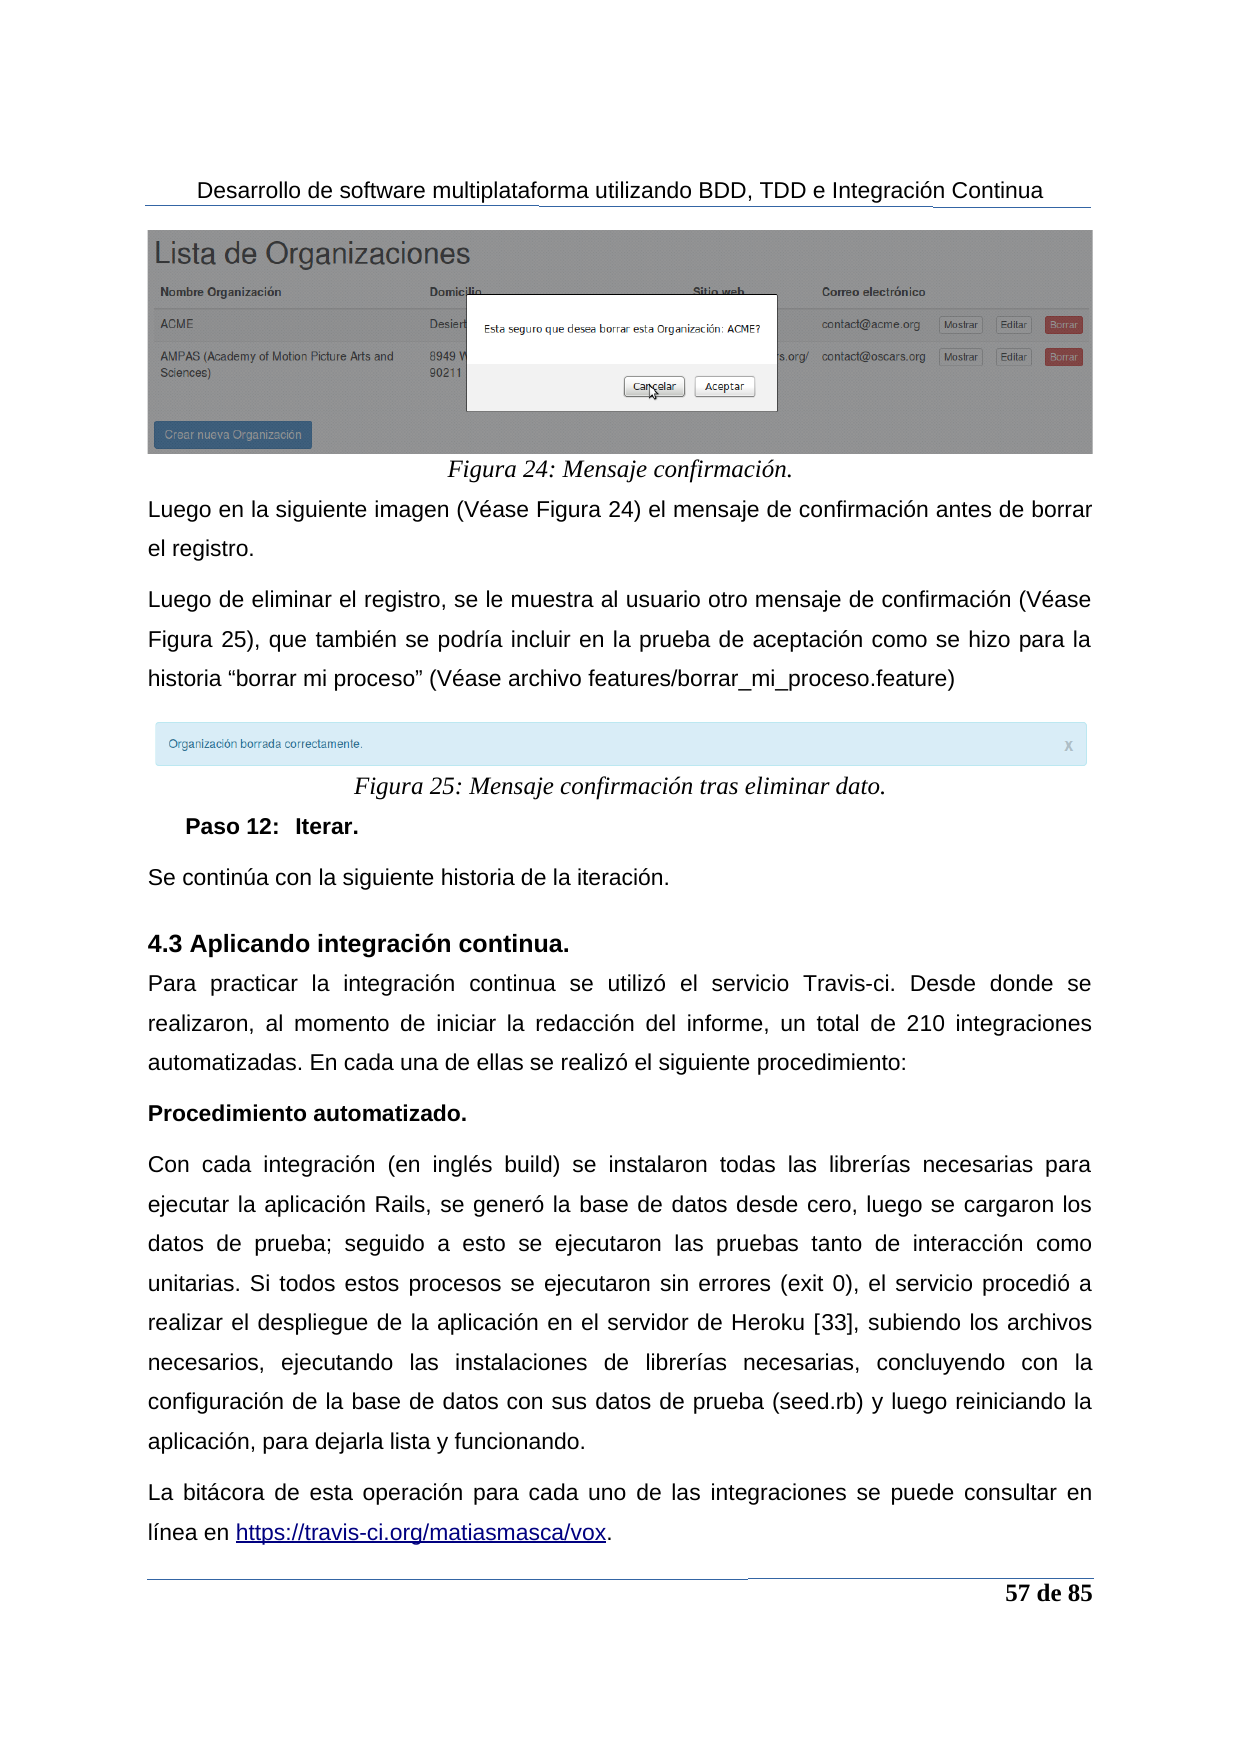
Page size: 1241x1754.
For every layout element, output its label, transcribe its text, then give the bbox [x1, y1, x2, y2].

text Con cada integración (en inglés build) se instalaron todas las librerías necesarias para ejecutar la aplicación Rails, se generó la base de datos desde cero, luego se cargaron los datos de prueba; seguido a esto se ejecutaron las pruebas tanto de interacción como unitarias. Si todos estos procesos se ejecutaron sin errores (exit 0), el servicio procedió a realizar el despliegue de la aplicación en el servidor de Heroku [33], subiendo los archivos necesarios, ejecutando las instalaciones de librerías necesarias, concluyendo con la configuración de la base de datos con sus datos de prueba (seed.rb) y luego reiniciando la aplicación, para dejarla lista y funcionando. [148, 1151, 1093, 1454]
list Iterar. [185, 800, 1093, 839]
text Figura 24: Mensaje confirmación. [148, 454, 1093, 482]
text [148, 218, 1093, 230]
list [148, 705, 1093, 717]
subtitle 4.3 Aplicando integración continua. [148, 929, 1093, 957]
text Se continúa con la siguiente historia de la iteración. [148, 864, 1093, 891]
text Luego en la siguiente imagen (Véase Figura 24) el mensaje de confirmación antes de borrar el registro. [148, 482, 1093, 561]
text Procedimiento automatizado. [148, 1100, 1093, 1127]
picture [147, 230, 1093, 454]
picture [147, 717, 1093, 772]
list Figura 25: Mensaje confirmación tras eliminar dato. [148, 772, 1093, 800]
text La bitácora de esta operación para cada uno de las integraciones se puede consultar en línea en https://travis-ci.org/matiasmasca/vox. [148, 1479, 1093, 1545]
text Luego de eliminar el registro, se le muestra al usuario otro mensaje de confirmación (Véase Figura 25), que también se podría incluir en la prueba de aceptación como se hizo para la historia “borrar mi proceso” (Véase archivo features/borrar_mi_proceso.feature) [148, 586, 1093, 692]
text Para practicar la integración continua se utilizó el servicio Travis-ci. Desde donde se realizaron, al momento de iniciar la redacción del informe, un total de 210 integraciones automatizadas. En cada una de ellas se realizó el siguiente procedimiento: [148, 970, 1093, 1075]
